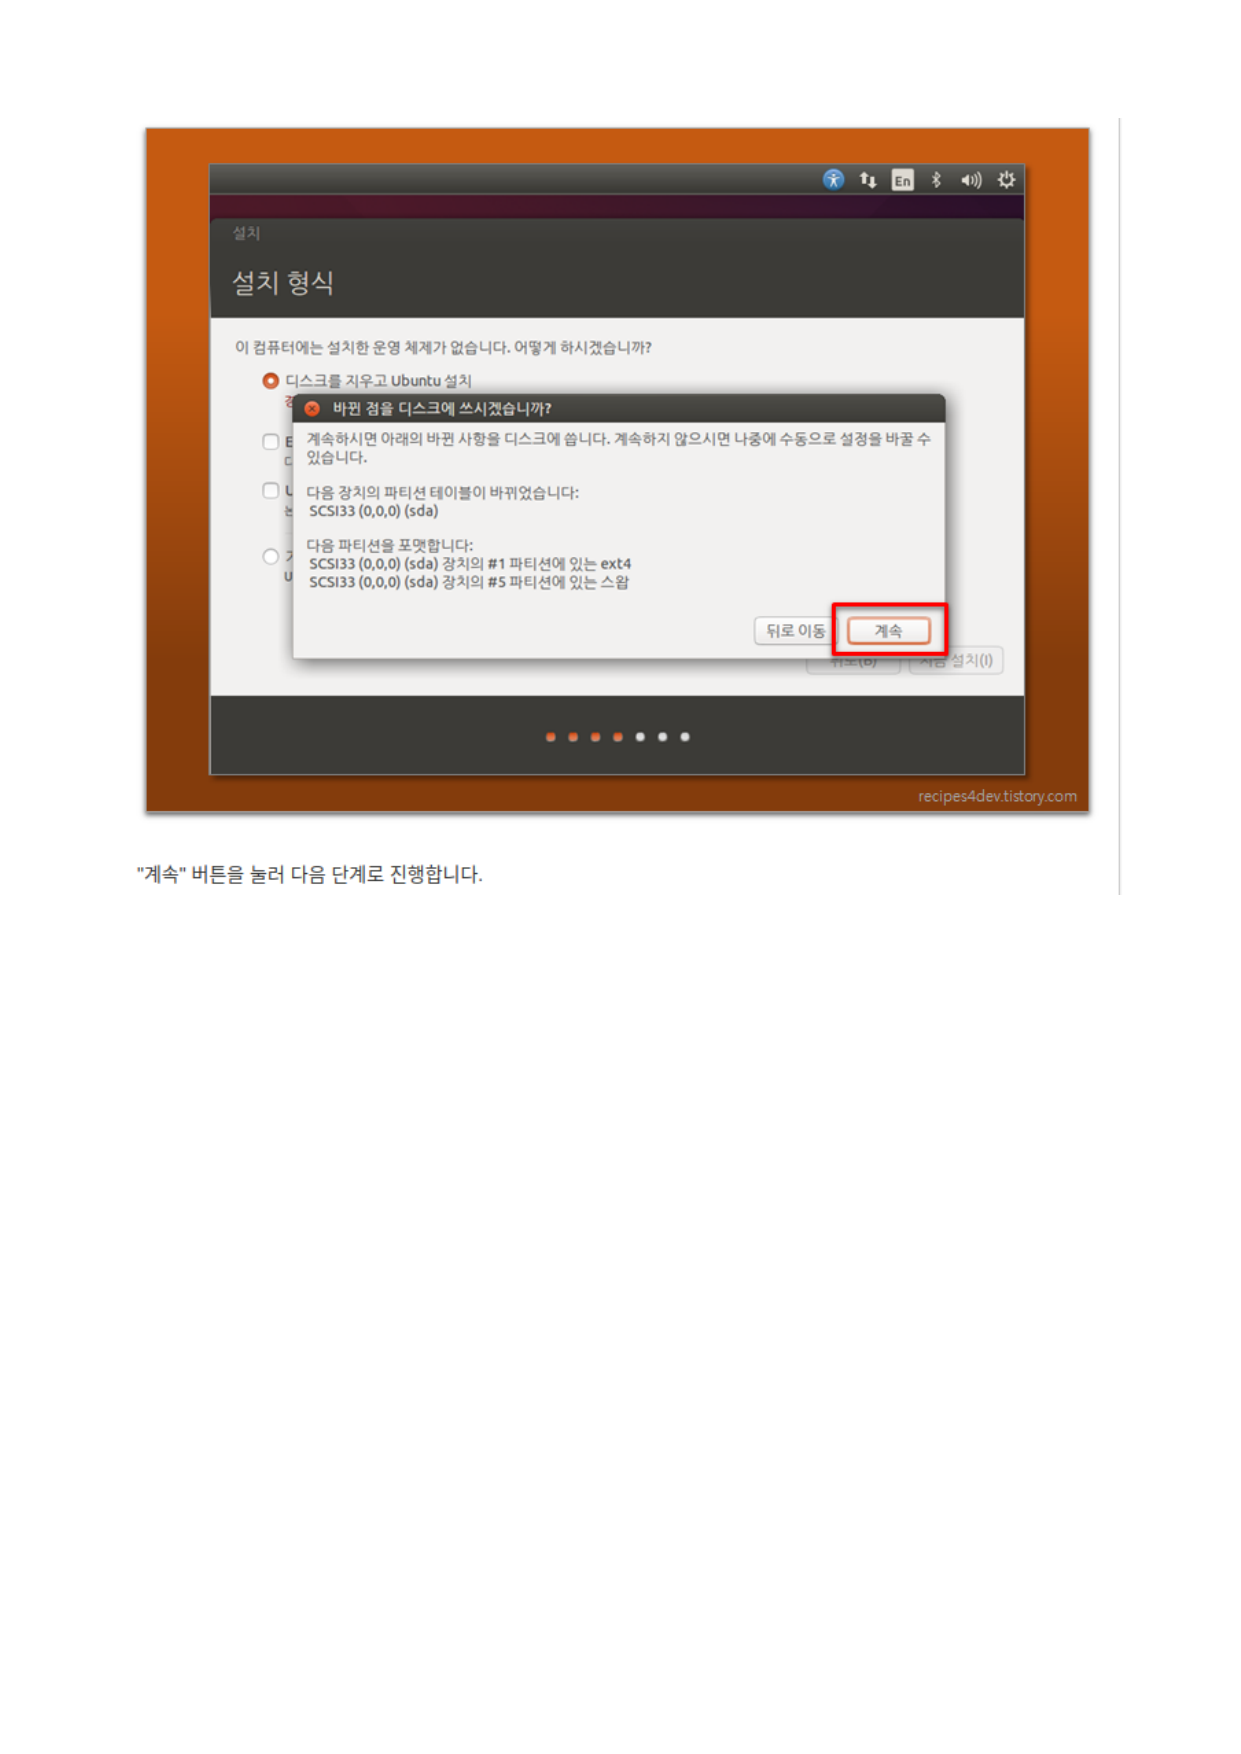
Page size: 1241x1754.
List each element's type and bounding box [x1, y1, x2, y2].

picture [118, 118, 1123, 895]
